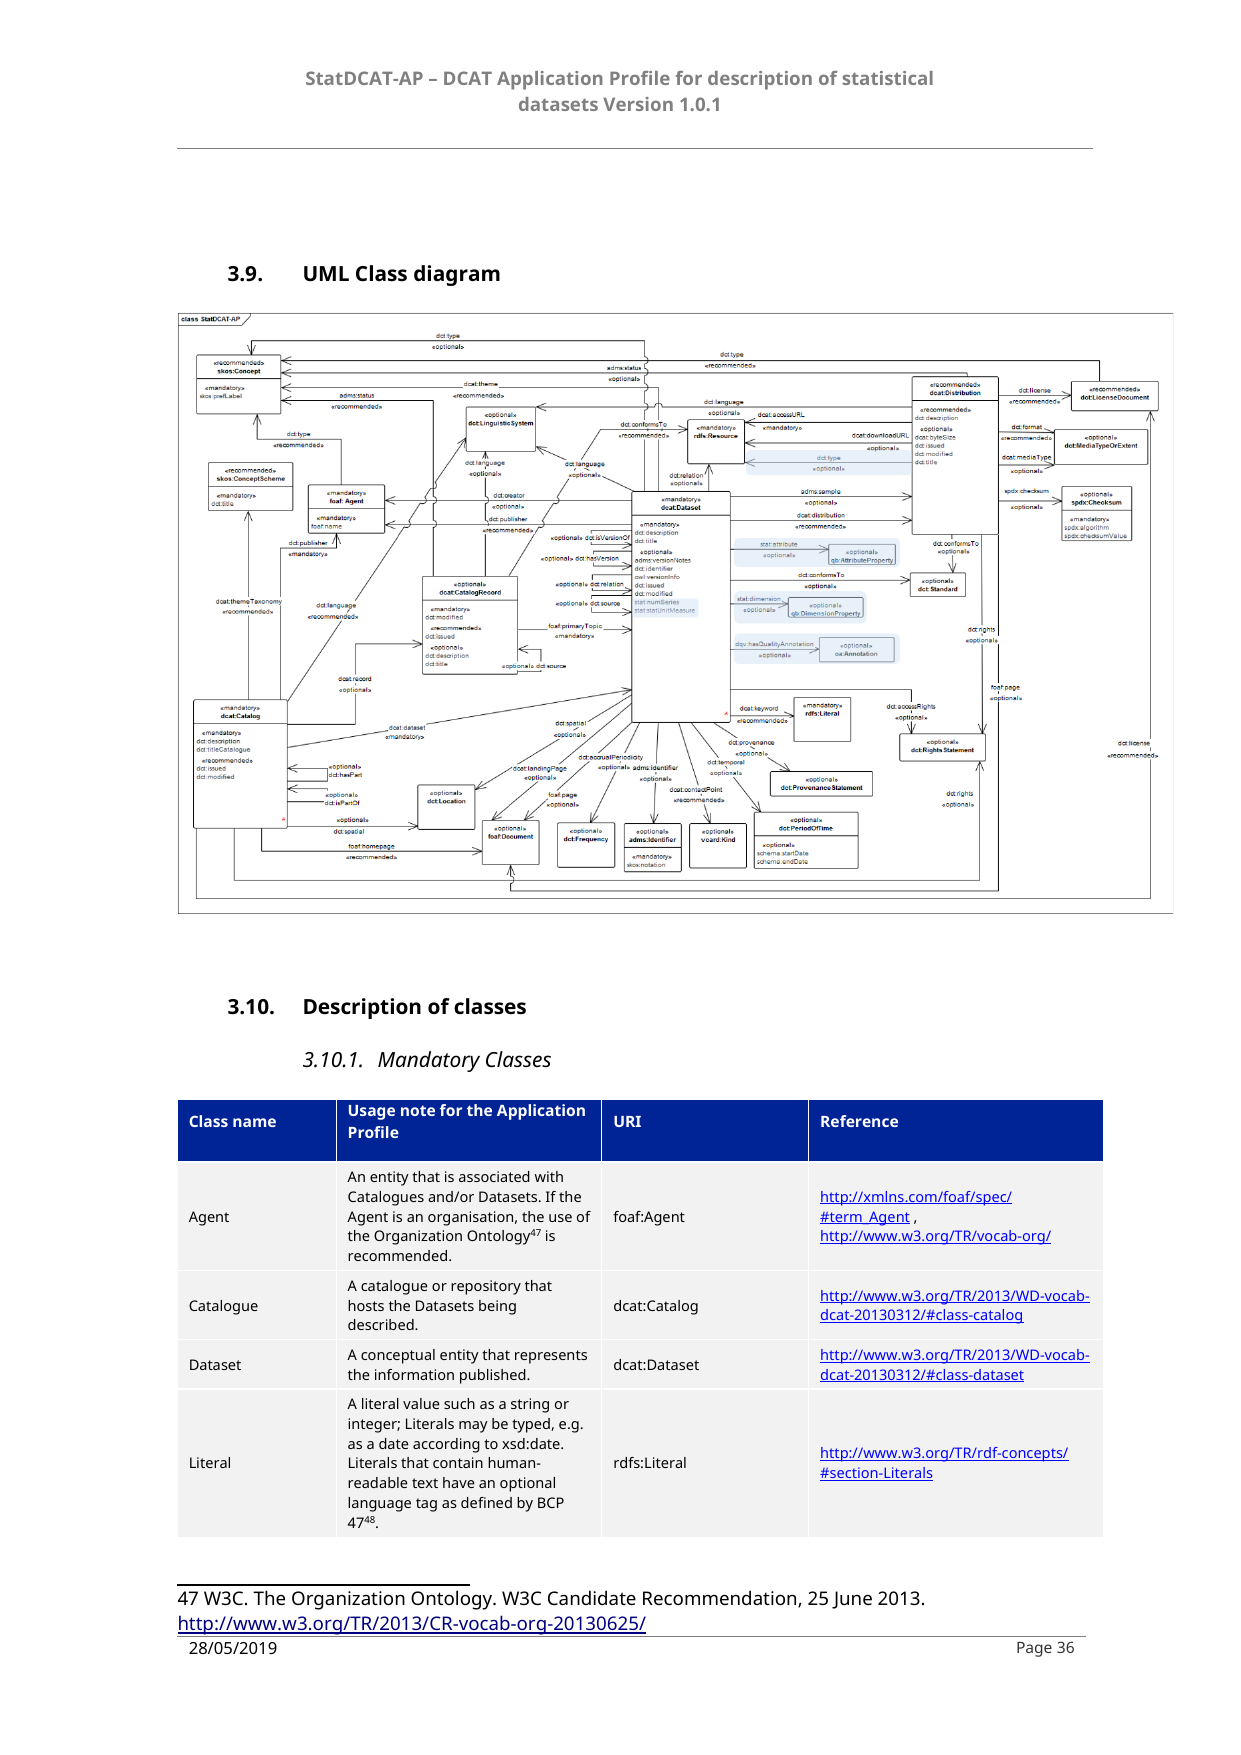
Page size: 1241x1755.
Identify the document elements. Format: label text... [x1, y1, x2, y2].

table_cell http://www.w3.org/TR/2013/WD-vocab-dcat-20130312/#class-dataset [809, 1340, 1103, 1388]
table_cell rdfs:Literal [602, 1390, 808, 1537]
table_cell A literal value such as a string or integer; Literals may be typed, e.g. as a date according to xsd:date. Literals that contain human-readable text have an optional language tag as defined by BCP 47. [337, 1390, 601, 1537]
subtitle UML Class diagram [227, 259, 1063, 288]
table_cell A catalogue or repository that hosts the Datasets being described. [337, 1271, 601, 1339]
table_cell foaf:Agent [602, 1163, 808, 1270]
table_cell http://www.w3.org/TR/rdf-concepts/#section-Literals [809, 1390, 1103, 1537]
subtitle Description of classes [227, 992, 1063, 1021]
table_cell Catalogue [178, 1271, 336, 1339]
table_cell Literal [178, 1390, 336, 1537]
table_header Usage note for the Application Profile [337, 1100, 601, 1161]
table_cell Agent [178, 1163, 336, 1270]
table_cell http://xmlns.com/foaf/spec/#term_Agent , http://www.w3.org/TR/vocab-org/ [809, 1163, 1103, 1270]
table_cell dcat:Catalog [602, 1271, 808, 1339]
table_header URI [602, 1100, 808, 1161]
table_cell Dataset [178, 1340, 336, 1388]
table_cell An entity that is associated with Catalogues and/or Datasets. If the Agent is an organisation, the use of the Organization Ontology is recommended. [337, 1163, 601, 1270]
table_cell dcat:Dataset [602, 1340, 808, 1388]
table_cell A conceptual entity that represents the information published. [337, 1340, 601, 1388]
table_header Reference [809, 1100, 1103, 1161]
table_header Class name [178, 1100, 336, 1161]
subtitle Mandatory Classes [302, 1046, 1063, 1074]
table_cell http://www.w3.org/TR/2013/WD-vocab-dcat-20130312/#class-catalog [809, 1271, 1103, 1339]
